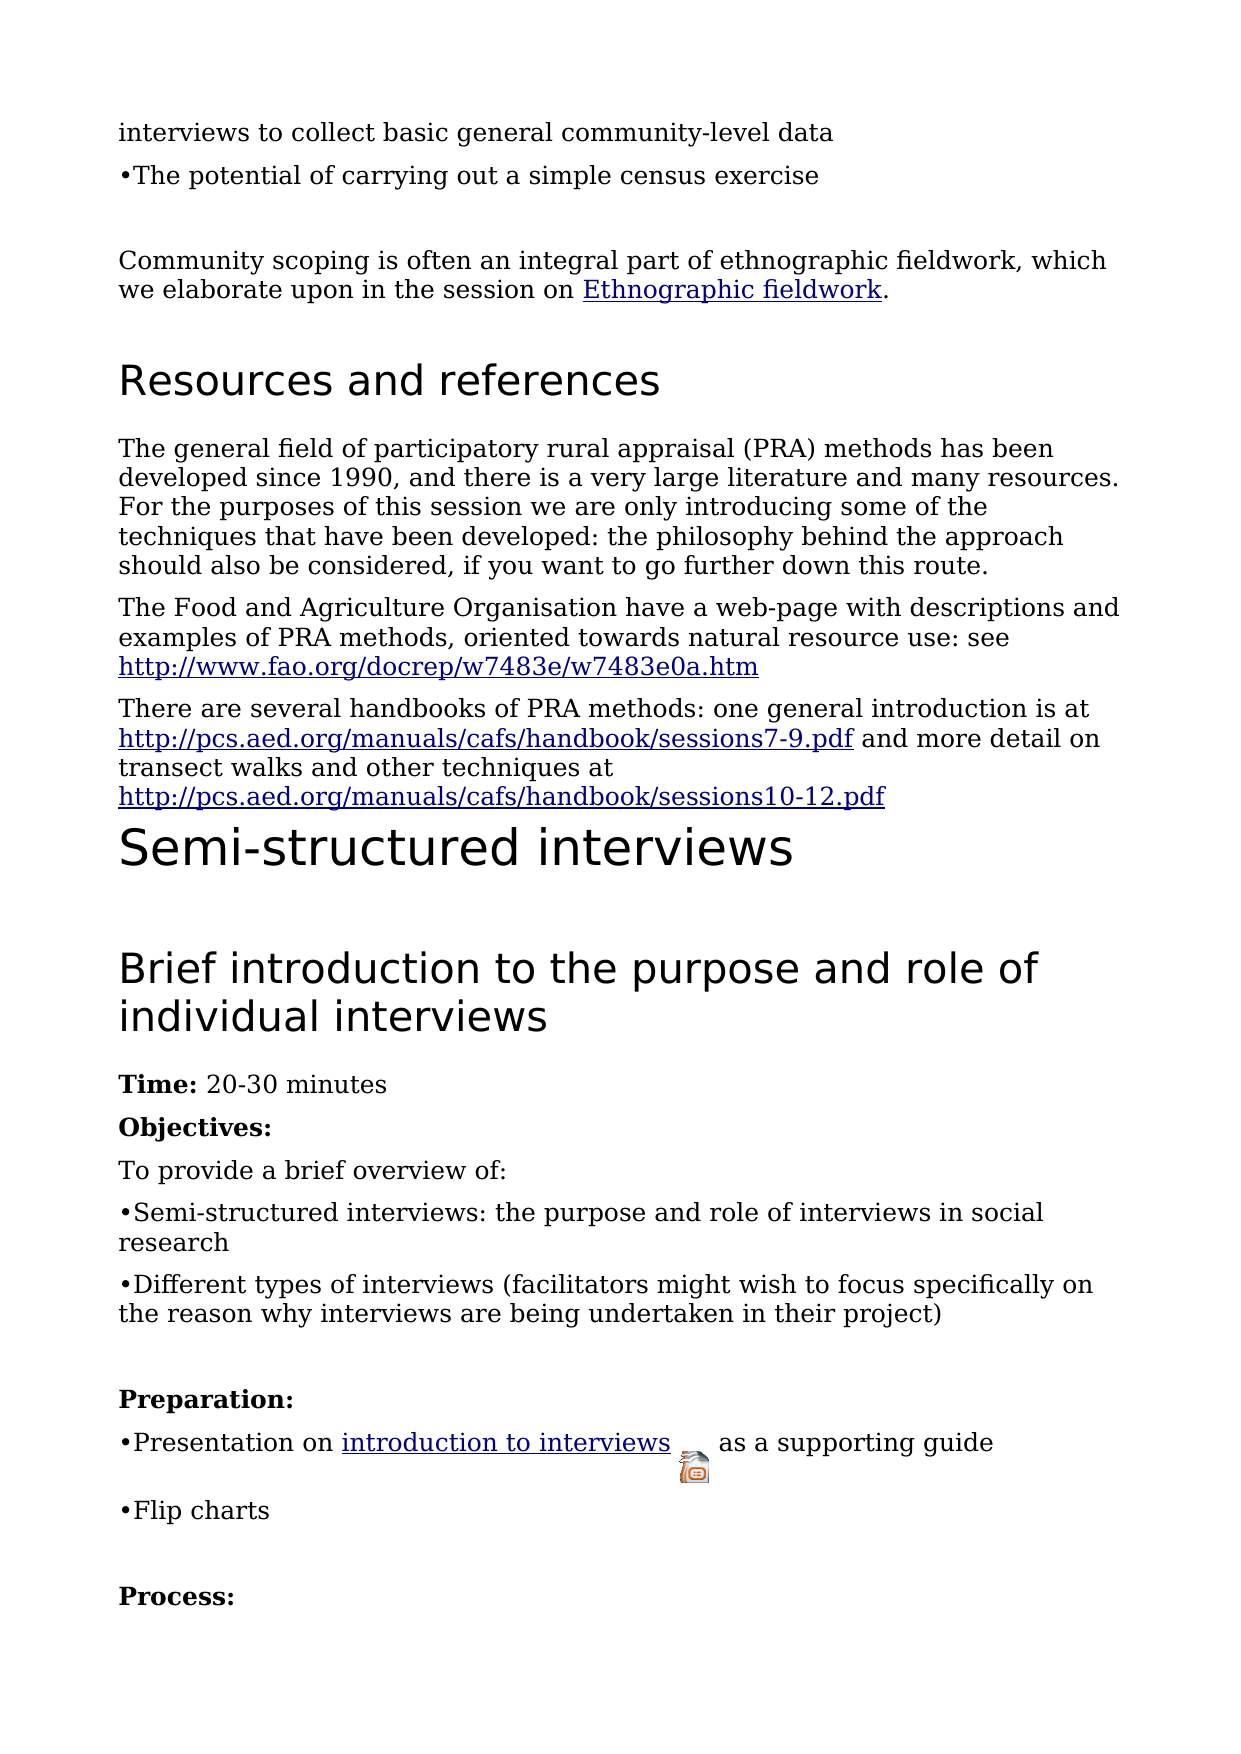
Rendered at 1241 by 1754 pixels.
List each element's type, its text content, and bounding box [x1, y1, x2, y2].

subtitle Brief introduction to the purpose and role of individual interviews [118, 944, 1122, 1042]
text To provide a brief overview of: [118, 1156, 1122, 1185]
list Flip charts [118, 1496, 1122, 1525]
list The potential of carrying out a simple census exercise [118, 161, 1122, 190]
picture [678, 1451, 711, 1483]
text Time: 20-30 minutes [118, 1070, 1122, 1099]
text Objectives: [118, 1113, 1122, 1142]
text There are several handbooks of PRA methods: one general introduction is at http://pcs.aed.org/manuals/cafs/handbook/sessions7-9.pdf and more detail on transect walks and other techniques at http://pcs.aed.org/manuals/cafs/handbook/sessions10-12.pdf [118, 694, 1122, 811]
text The Food and Agriculture Organisation have a web-page with descriptions and examples of PRA methods, oriented towards natural resource use: see http://www.fao.org/docrep/w7483e/w7483e0a.htm [118, 593, 1122, 681]
list interviews to collect basic general community-level data [118, 118, 1122, 147]
text Process: [118, 1582, 1122, 1611]
text The general field of participatory rural appraisal (PRA) methods has been developed since 1990, and there is a very large literature and many resources. For the purposes of this session we are only introducing some of the techniques that have been developed: the philosophy behind the approach should also be considered, if you want to go further down this route. [118, 434, 1122, 580]
list Different types of interviews (facilitators might wish to focus specifically on the reason why interviews are being undertaken in their project) [118, 1271, 1122, 1329]
list Presentation on introduction to interviews as a supporting guide [118, 1428, 1122, 1483]
subtitle Semi-structured interviews [118, 819, 1122, 877]
subtitle Resources and references [118, 357, 1122, 406]
list Semi-structured interviews: the purpose and role of interviews in social research [118, 1199, 1122, 1257]
text Preparation: [118, 1385, 1122, 1414]
text Community scoping is often an integral part of ethnographic fieldwork, which we elaborate upon in the session on Ethnographic fieldwork. [118, 246, 1122, 304]
